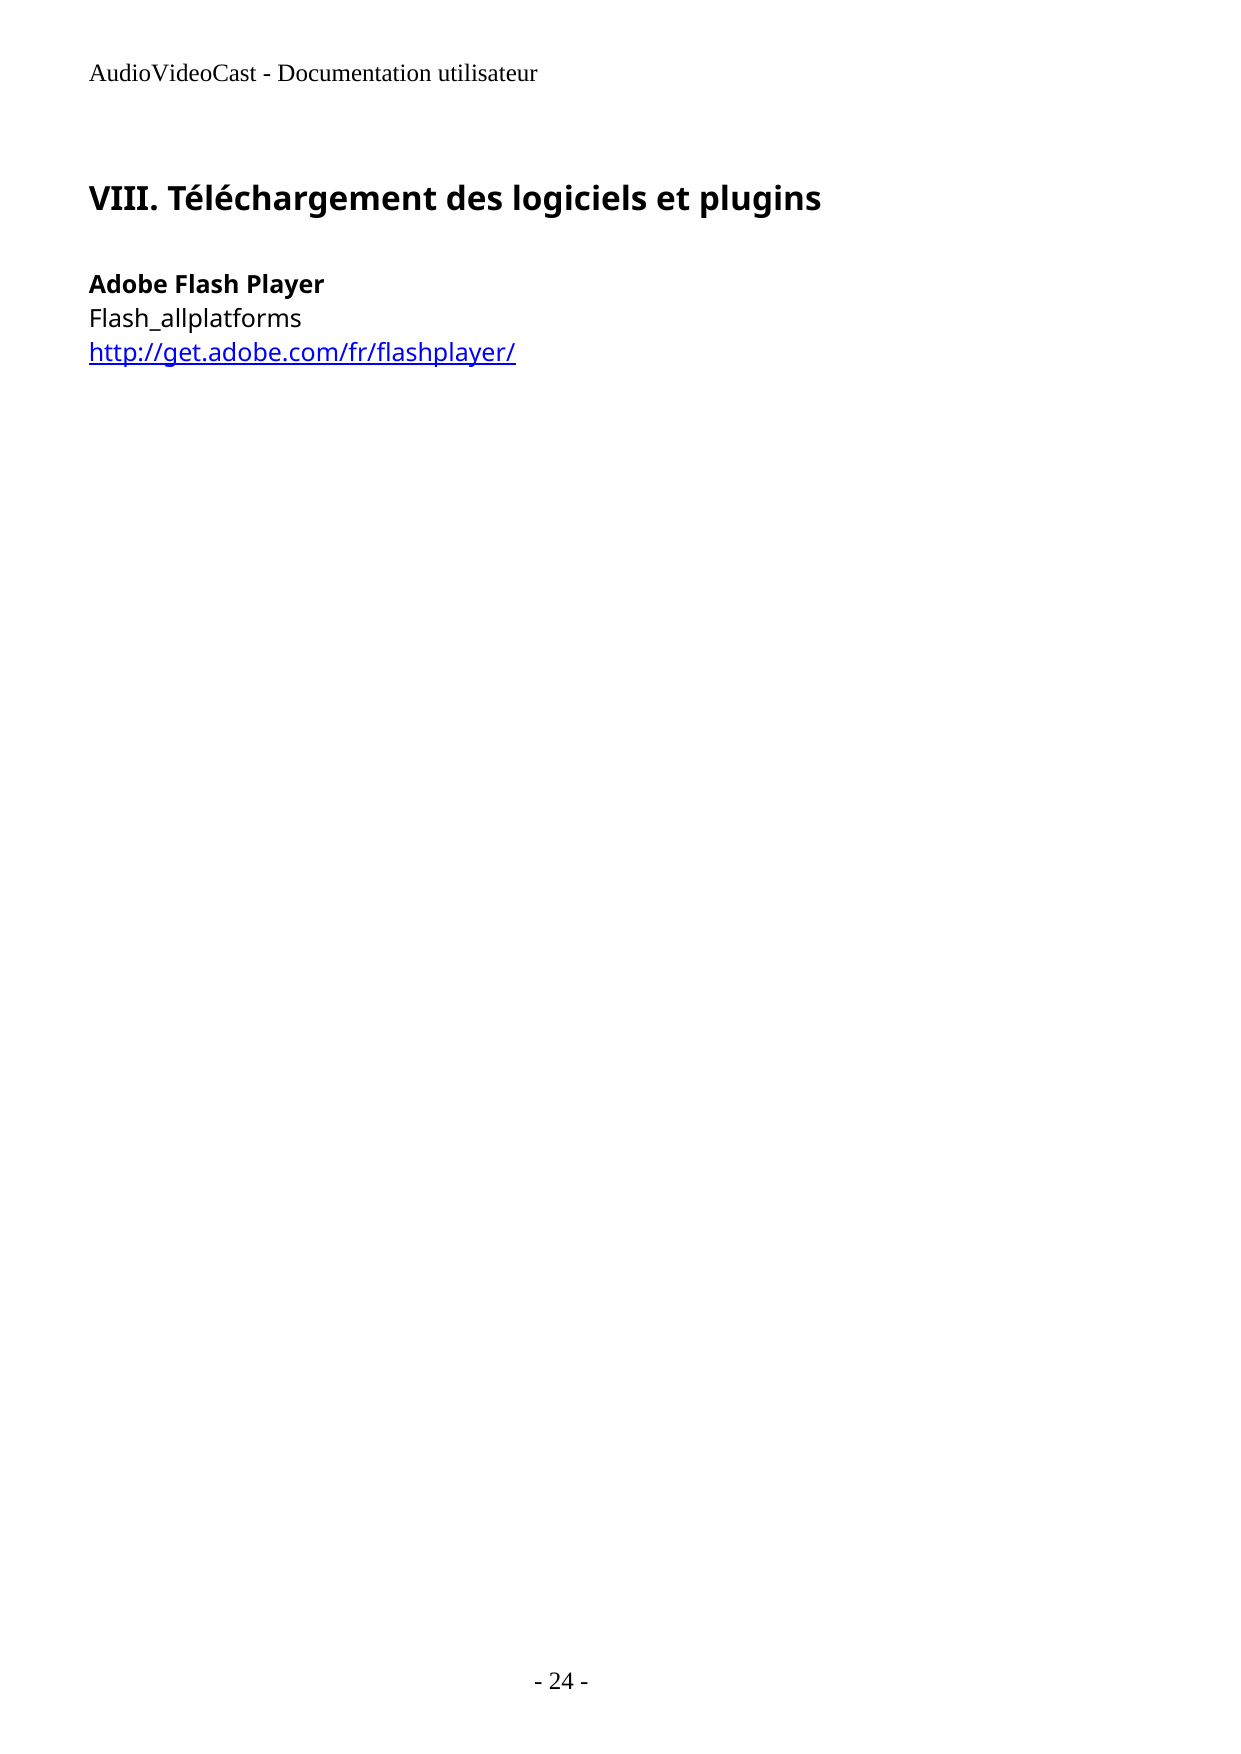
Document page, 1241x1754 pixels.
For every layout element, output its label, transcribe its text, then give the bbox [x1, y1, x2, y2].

text http://get.adobe.com/fr/flashplayer/ [88, 334, 1152, 368]
subtitle VIII. Téléchargement des logiciels et plugins [88, 175, 1152, 220]
text Flash_allplatforms [88, 300, 1152, 334]
text Adobe Flash Player [88, 266, 1152, 300]
